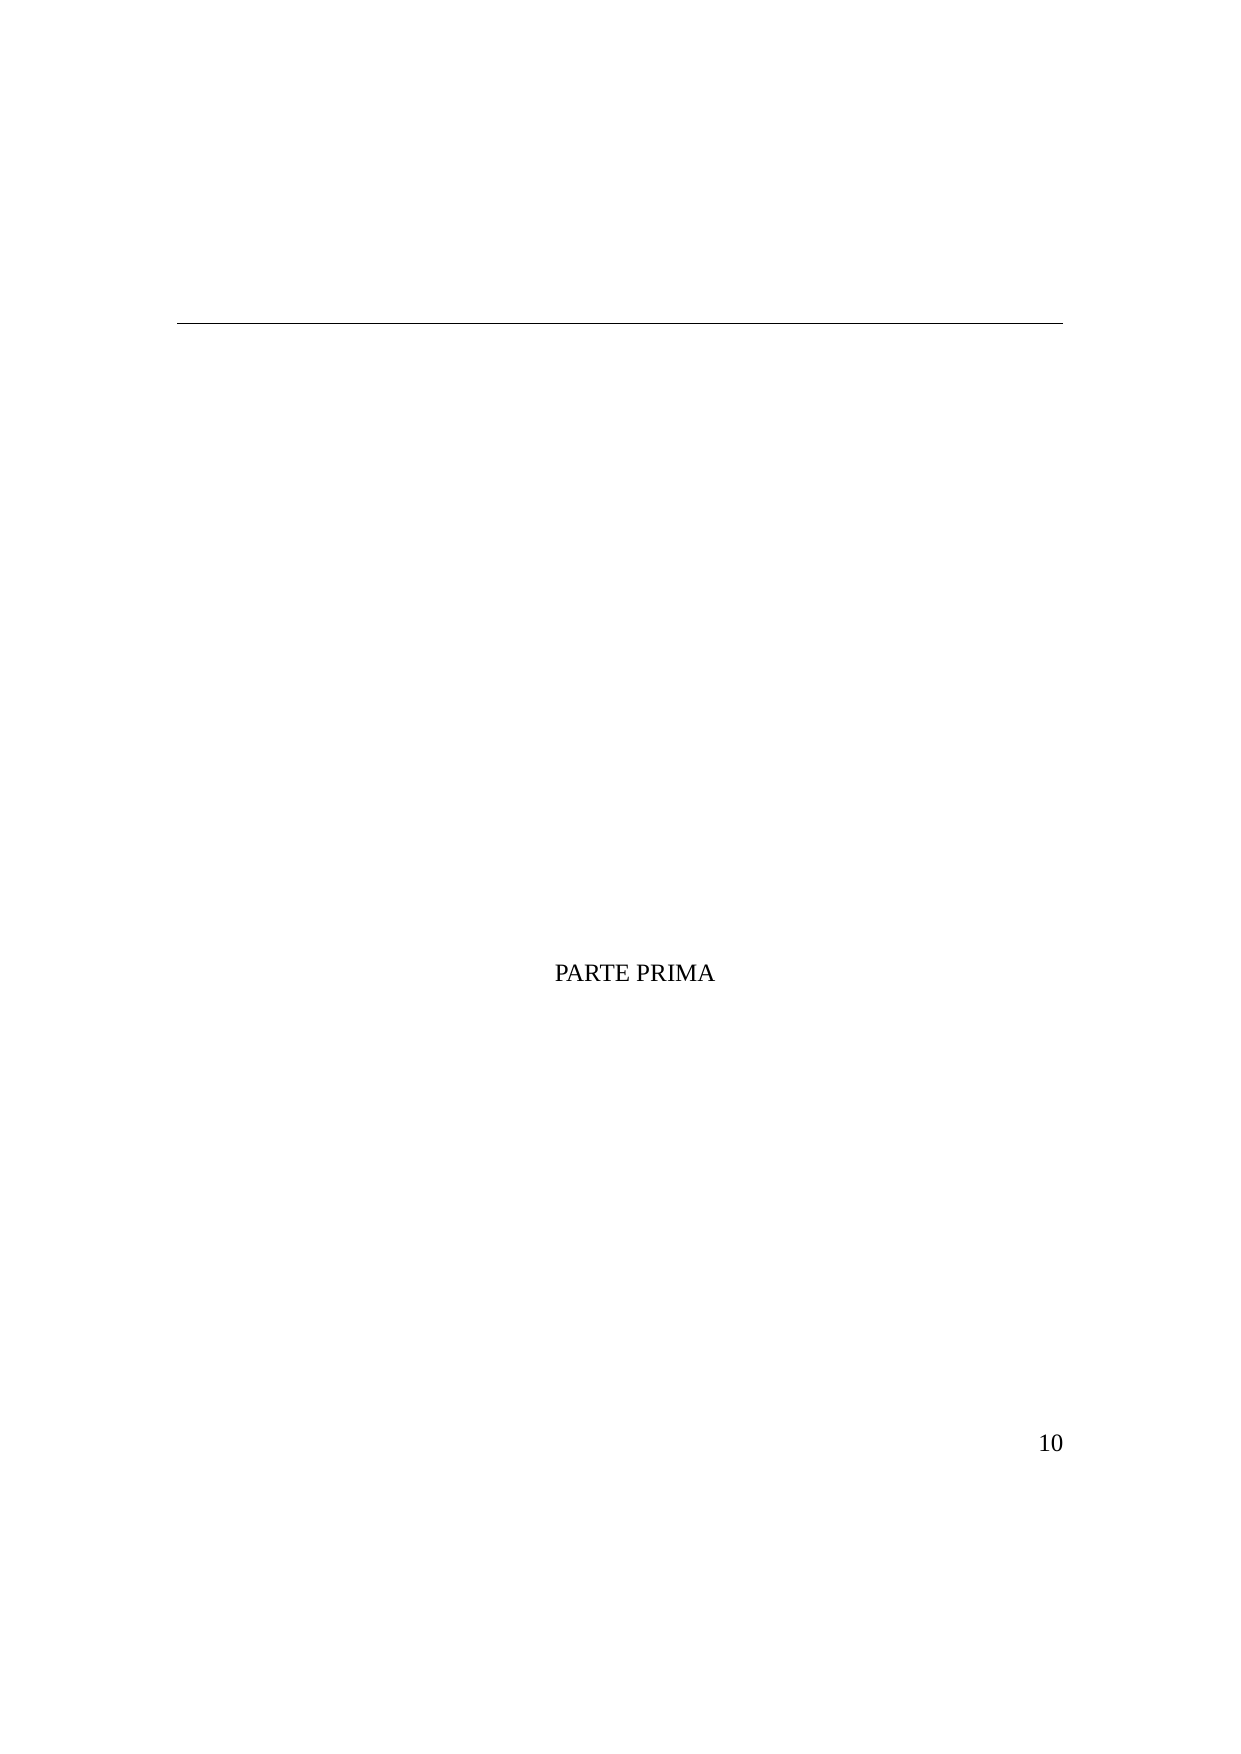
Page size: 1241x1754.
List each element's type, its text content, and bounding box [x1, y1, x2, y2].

text PARTE PRIMA [177, 960, 1063, 987]
